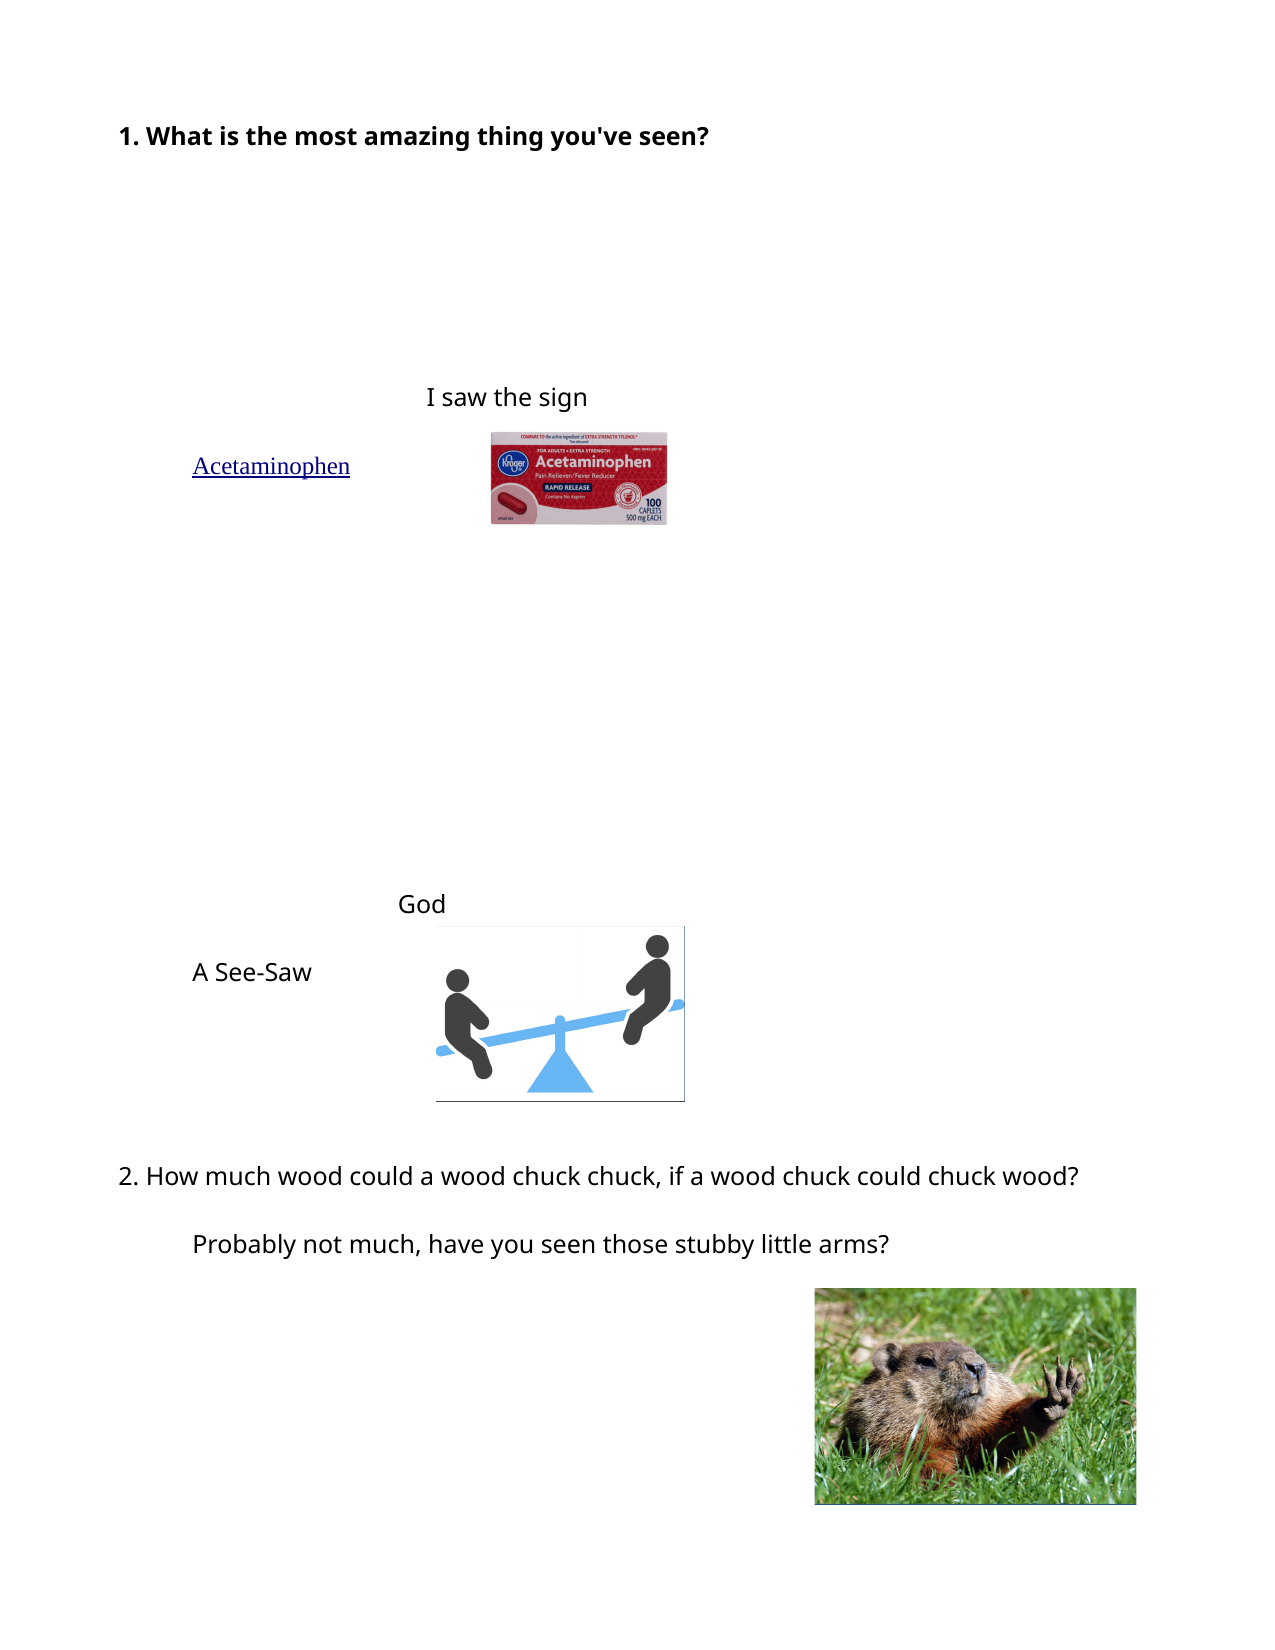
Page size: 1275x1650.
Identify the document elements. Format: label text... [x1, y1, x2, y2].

text Acetaminophen [118, 448, 488, 482]
picture [814, 1288, 1137, 1505]
text [685, 954, 1157, 988]
text Probably not much, have you seen those stubby little arms? [118, 1227, 1157, 1261]
text God [118, 511, 1157, 920]
text 1. What is the most amazing thing you've seen? [118, 118, 1157, 152]
text 2. How much wood could a wood chuck chuck, if a wood chuck could chuck wood? [118, 1159, 1157, 1193]
text [670, 448, 1157, 482]
picture [488, 429, 670, 530]
text A See-Saw [118, 954, 436, 988]
text I saw the sign [118, 186, 1157, 414]
picture [436, 926, 685, 1102]
